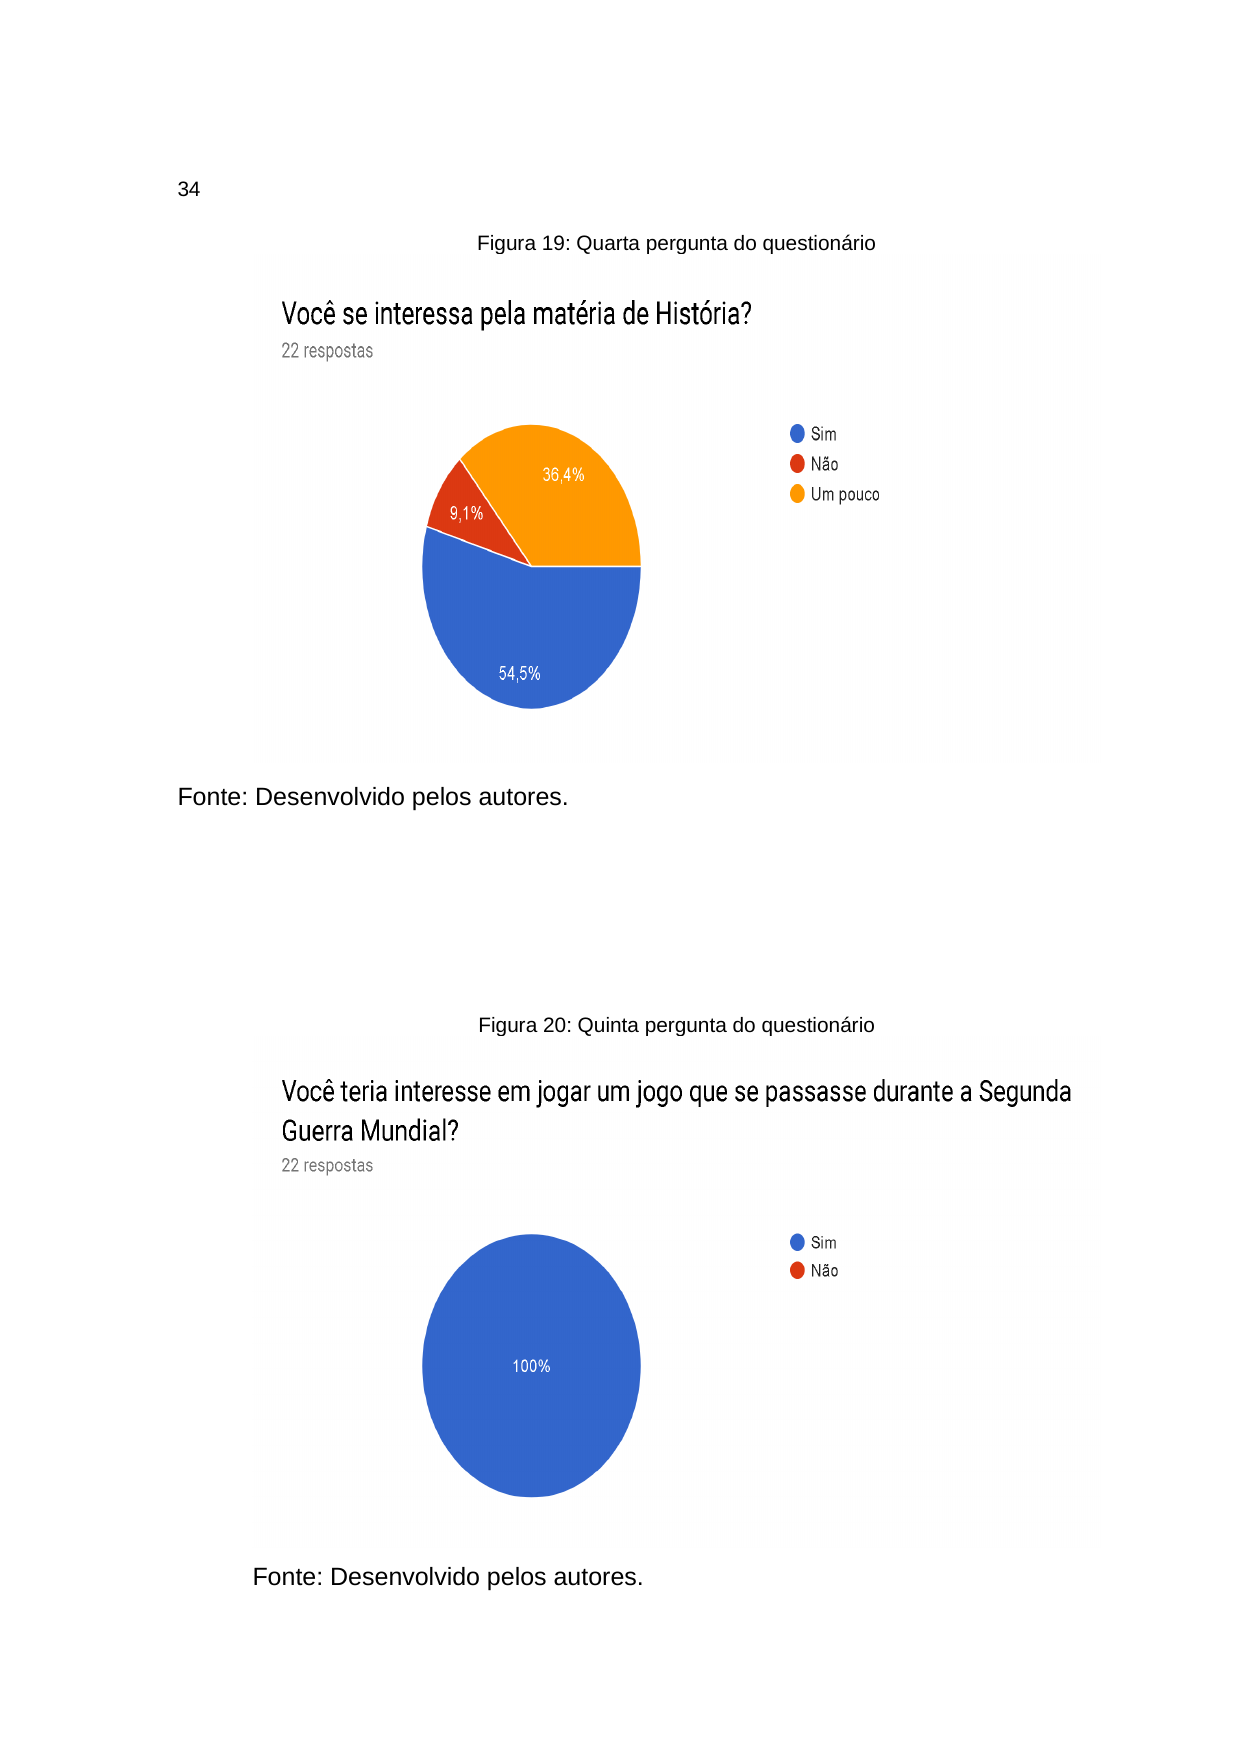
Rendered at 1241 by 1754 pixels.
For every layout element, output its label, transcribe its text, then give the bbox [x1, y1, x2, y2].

subtitle Figura 20: Quinta pergunta do questionário [252, 1012, 1101, 1036]
picture [252, 1036, 1101, 1548]
text Fonte: Desenvolvido pelos autores. [177, 1562, 1122, 1591]
text Fonte: Desenvolvido pelos autores. [177, 231, 1122, 811]
picture [252, 254, 1101, 763]
subtitle Figura 19: Quarta pergunta do questionário [252, 231, 1101, 254]
